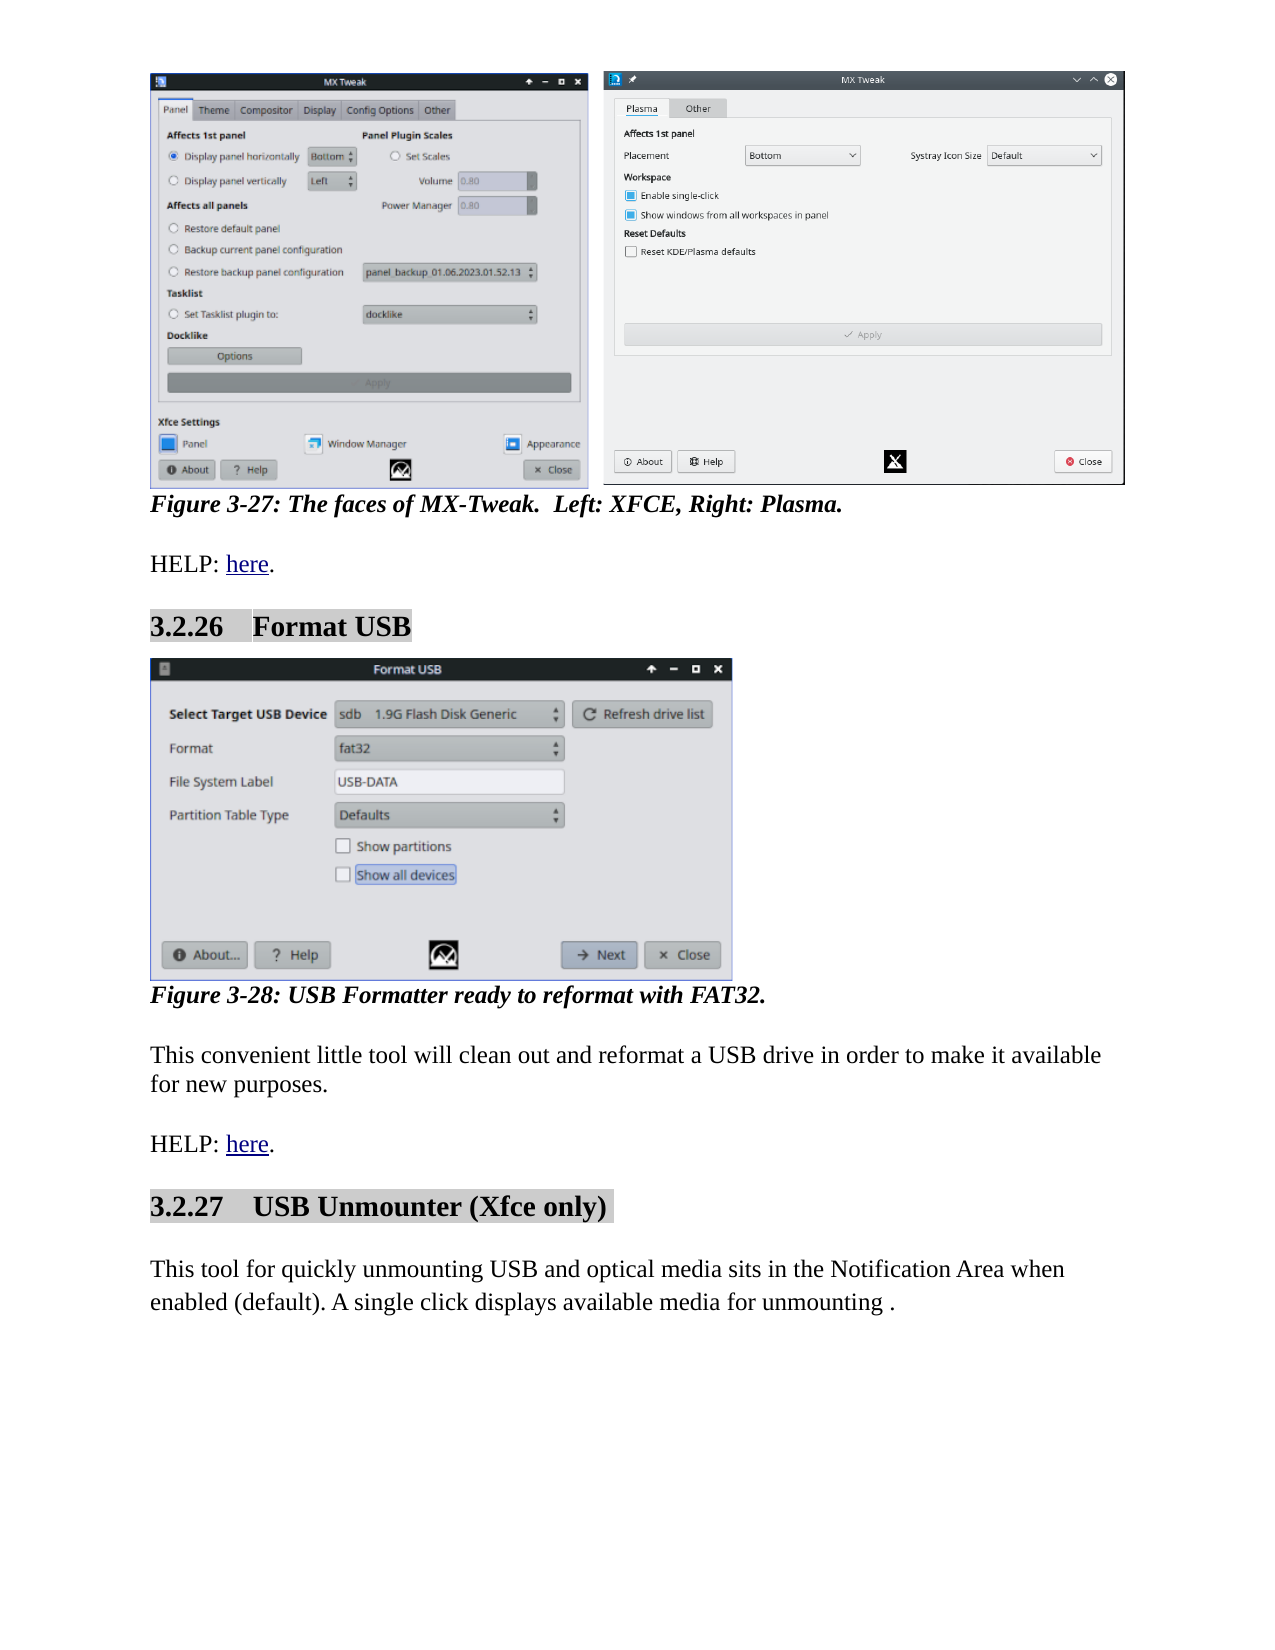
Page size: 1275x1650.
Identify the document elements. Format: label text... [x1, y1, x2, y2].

text Figure 3-27: The faces of MX-Tweak. Left: XFCE, Right: Plasma. [150, 59, 1125, 517]
text HELP: here. [150, 549, 1125, 577]
subtitle 3.2.26 Format USB [209, 609, 253, 642]
picture [150, 73, 589, 489]
text This convenient little tool will clean out and reformat a USB drive in order to make it available for new purposes. [150, 1041, 1125, 1098]
text This tool for quickly unmounting USB and optical media sits in the Notification Area when enabled (default). A single click displays available media for unmounting . [150, 1254, 1125, 1316]
text HELP: here. [150, 1129, 1125, 1158]
picture [603, 71, 1125, 485]
subtitle 3.2.27 USB Unmounter (Xfce only) [614, 1189, 1125, 1223]
picture [150, 658, 733, 981]
subtitle 3.2.26 Format USB [412, 609, 1125, 642]
text Figure 3-28: USB Formatter ready to reformat with FAT32. [150, 674, 1125, 1009]
